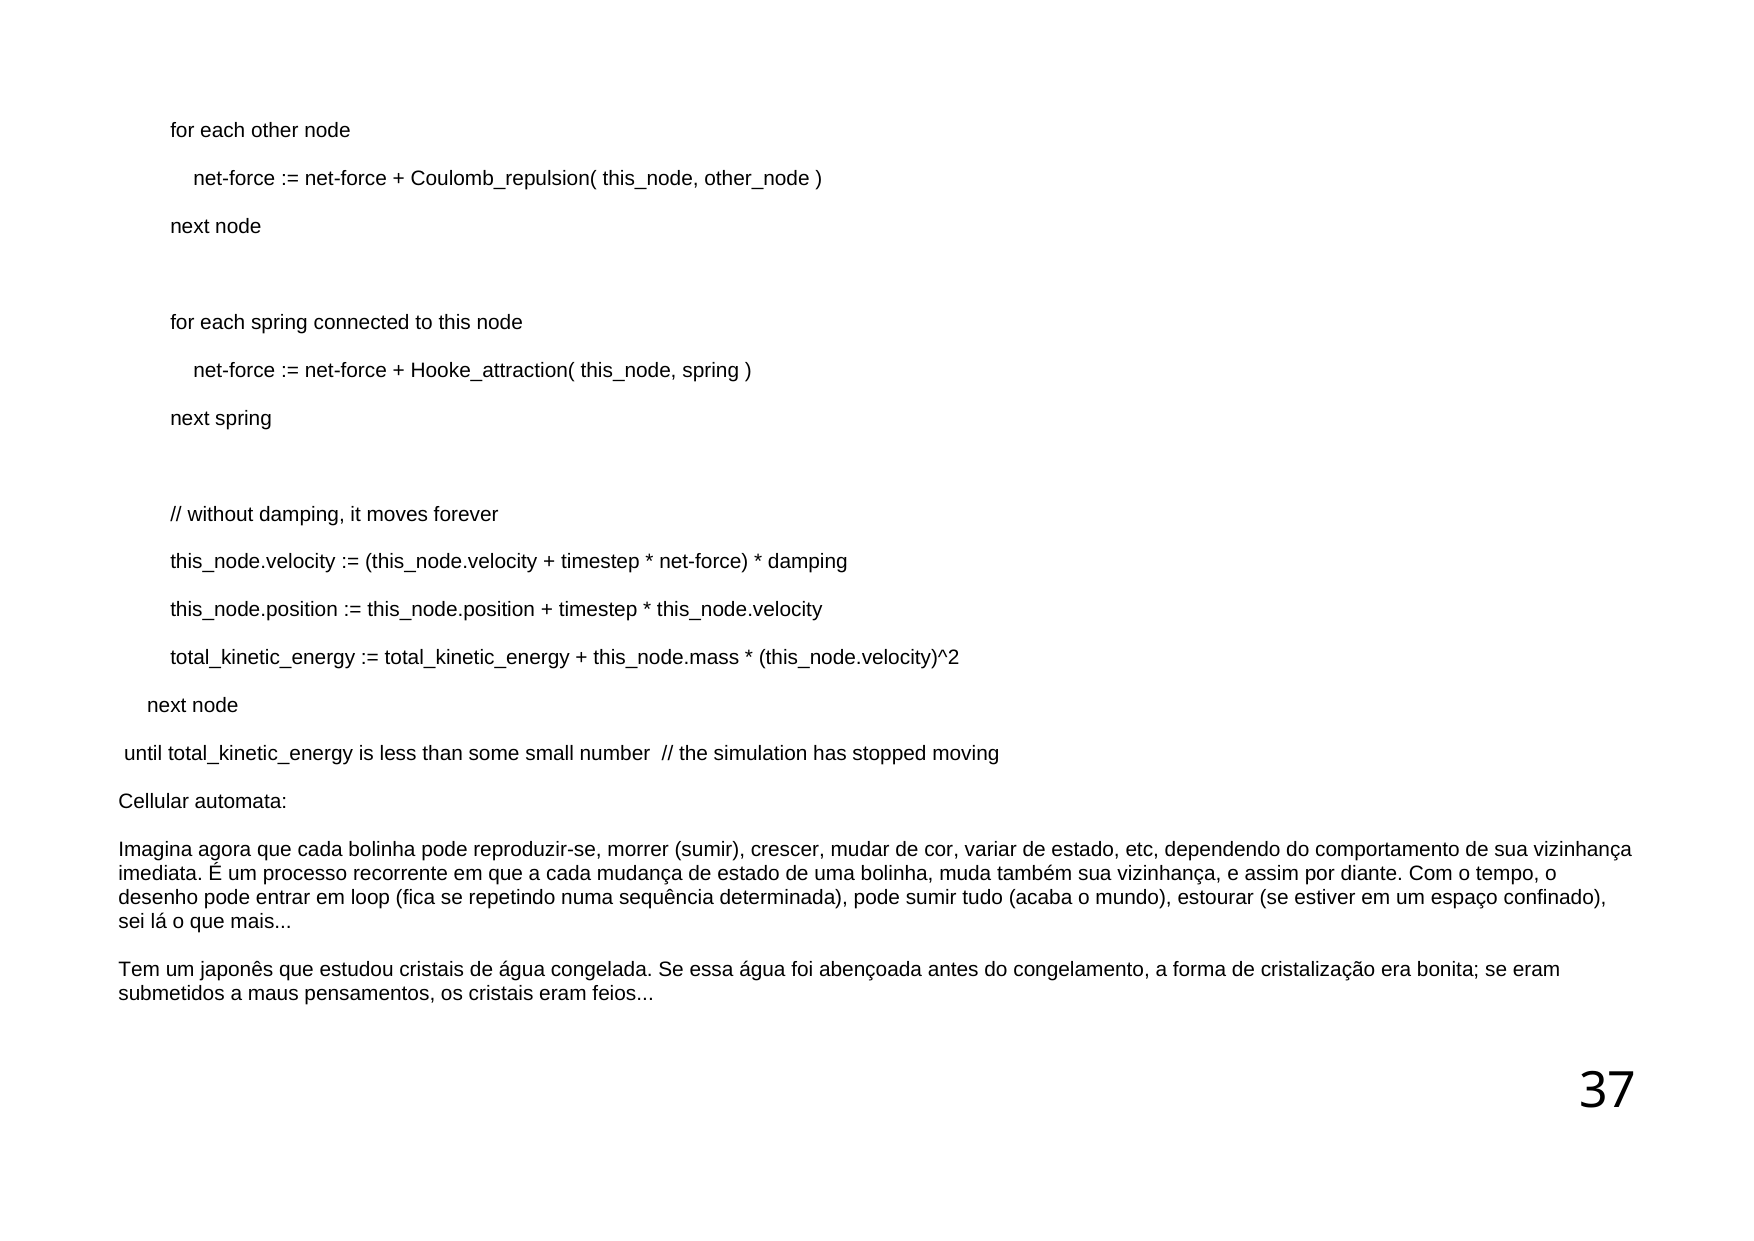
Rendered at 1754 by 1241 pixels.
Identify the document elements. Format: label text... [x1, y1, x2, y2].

text until total_kinetic_energy is less than some small number // the simulation has stopped moving [118, 741, 1636, 765]
text for each spring connected to this node [118, 310, 1636, 334]
text this_node.position := this_node.position + timestep * this_node.velocity [118, 597, 1636, 621]
text net-force := net-force + Hooke_attraction( this_node, spring ) [118, 358, 1636, 382]
text net-force := net-force + Coulomb_repulsion( this_node, other_node ) [118, 166, 1636, 190]
text Imagina agora que cada bolinha pode reproduzir-se, morrer (sumir), crescer, mudar de cor, variar de estado, etc, dependendo do comportamento de sua vizinhança imediata. É um processo recorrente em que a cada mudança de estado de uma bolinha, muda também sua vizinhança, e assim por diante. Com o tempo, o desenho pode entrar em loop (fica se repetindo numa sequência determinada), pode sumir tudo (acaba o mundo), estourar (se estiver em um espaço confinado), sei lá o que mais... [118, 837, 1636, 933]
text next node [118, 214, 1636, 238]
text Cellular automata: [118, 789, 1636, 813]
text Tem um japonês que estudou cristais de água congelada. Se essa água foi abençoada antes do congelamento, a forma de cristalização era bonita; se eram submetidos a maus pensamentos, os cristais eram feios... [118, 957, 1636, 1004]
text next node [118, 693, 1636, 717]
text this_node.velocity := (this_node.velocity + timestep * net-force) * damping [118, 549, 1636, 573]
text next spring [118, 406, 1636, 429]
text for each other node [118, 118, 1636, 142]
text total_kinetic_energy := total_kinetic_energy + this_node.mass * (this_node.velocity)^2 [118, 645, 1636, 669]
text // without damping, it moves forever [118, 501, 1636, 525]
